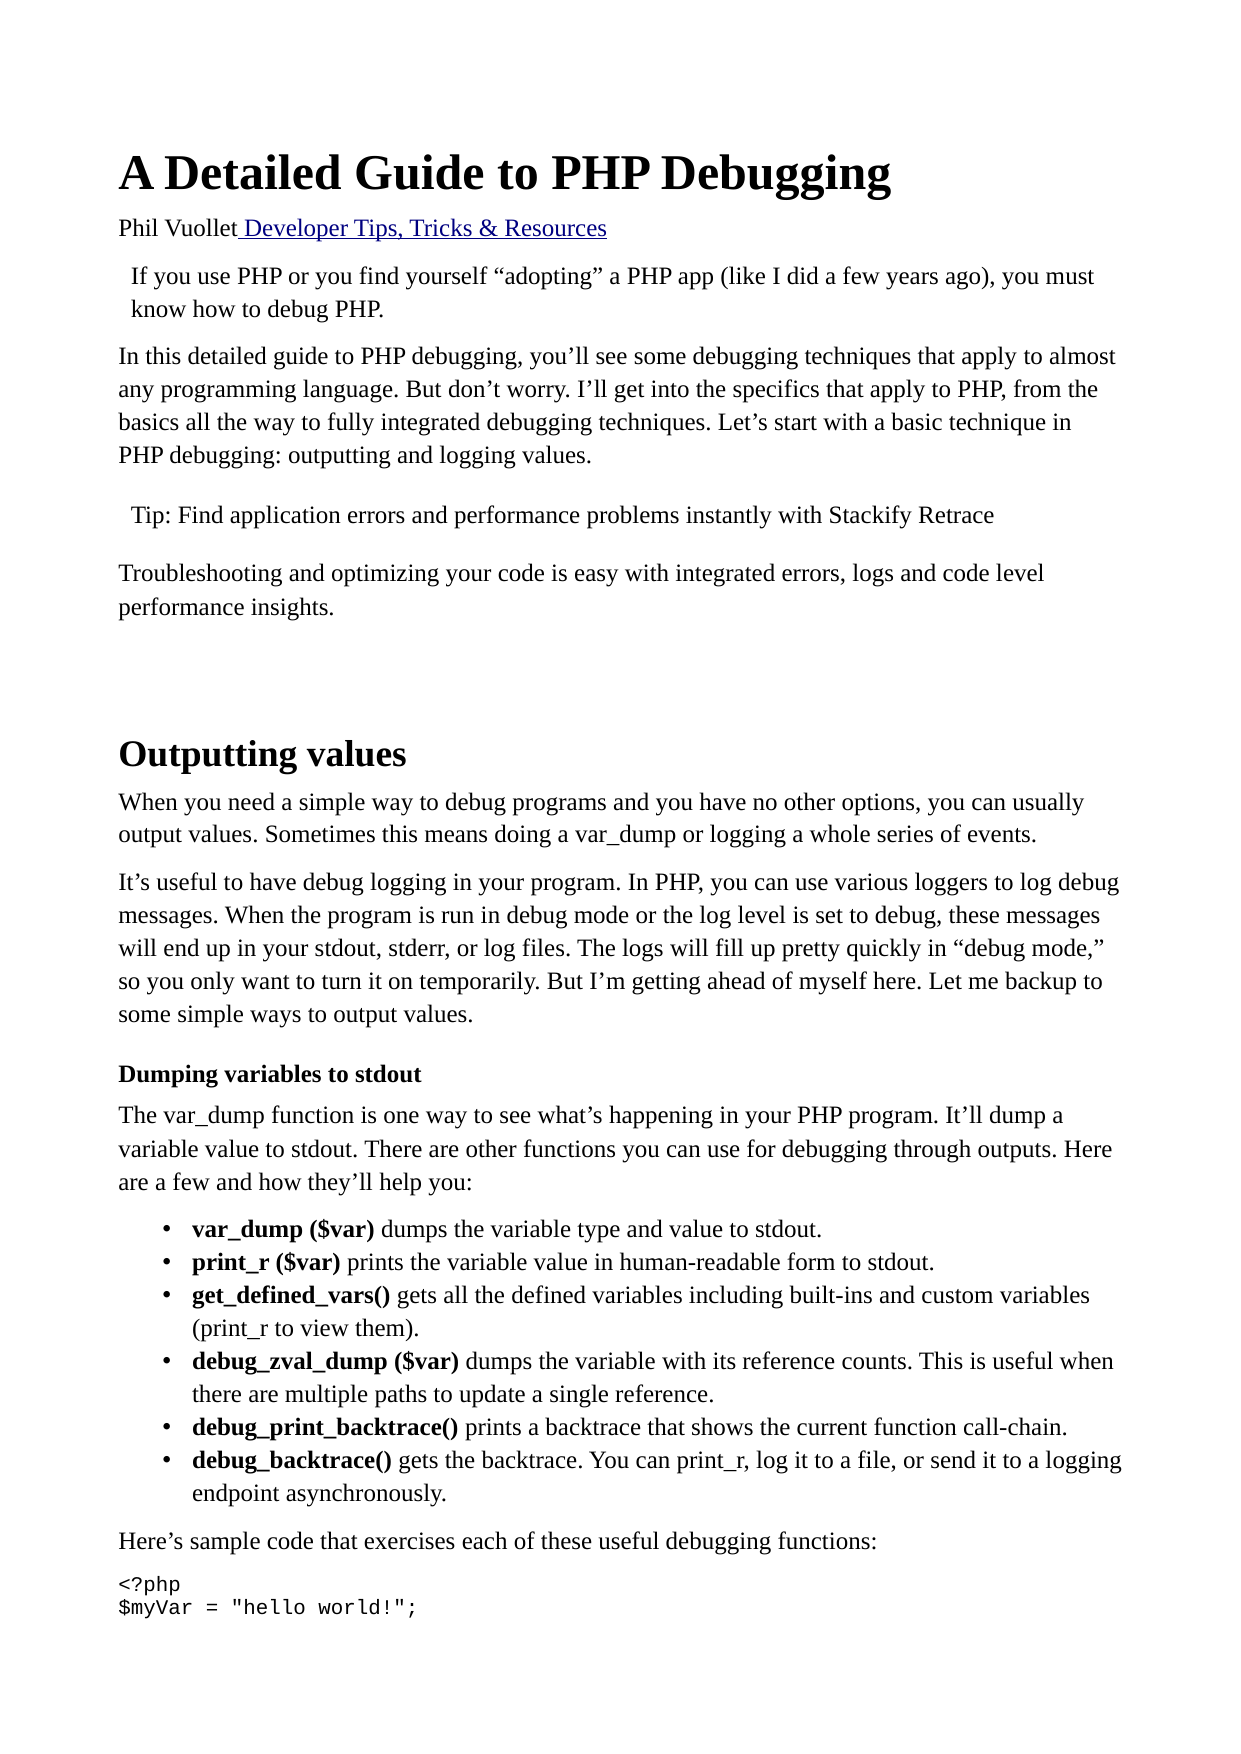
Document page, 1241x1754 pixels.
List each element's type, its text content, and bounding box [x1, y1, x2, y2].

subtitle Outputting values [118, 731, 1122, 774]
list debug_print_backtrace() prints a backtrace that shows the current function call-chain. [162, 1412, 1122, 1441]
list get_defined_vars() gets all the defined variables including built-ins and custom variables (print_r to view them). [162, 1280, 1122, 1342]
text It’s useful to have debug logging in your program. In PHP, you can use various loggers to log debug messages. When the program is run in debug mode or the log level is set to debug, these messages will end up in your stdout, stderr, or log files. The logs will fill up pretty quickly in “debug mode,” so you only want to turn it on temporarily. But I’m getting ahead of myself here. Let me backup to some simple ways to output values. [118, 867, 1122, 1028]
text In this detailed guide to PHP debugging, you’ll see some debugging techniques that apply to almost any programming language. But don’t worry. I’ll get into the specifics that apply to PHP, from the basics all the way to fully integrated debugging techniques. Let’s start with a basic technique in PHP debugging: outputting and logging values. [118, 341, 1122, 469]
subtitle Dumping variables to stdout [118, 1059, 1122, 1088]
subtitle A Detailed Guide to PHP Debugging [118, 143, 1122, 201]
text Phil Vuollet Developer Tips, Tricks & Resources [118, 213, 1122, 242]
text The var_dump function is one way to see what’s happening in your PHP program. It’ll dump a variable value to stdout. There are other functions you can use for debugging through outputs. Here are a few and how they’ll help you: [118, 1101, 1122, 1195]
text Troubleshooting and optimizing your code is easy with integrated errors, logs and code level performance insights. [118, 558, 1122, 620]
list debug_backtrace() gets the backtrace. You can print_r, log it to a file, or send it to a logging endpoint asynchronously. [162, 1445, 1122, 1507]
text <?php [118, 1574, 1122, 1597]
text If you use PHP or you find yourself “adopting” a PHP app (like I did a few years ago), you must know how to debug PHP. [131, 261, 1109, 322]
text Here’s sample code that exercises each of these useful debugging functions: [118, 1526, 1122, 1555]
text Tip: Find application errors and performance problems instantly with Stackify Retrace [131, 501, 1109, 529]
text When you need a simple way to debug programs and you have no other options, you can usually output values. Sometimes this means doing a var_dump or logging a whole series of events. [118, 787, 1122, 848]
text $myVar = "hello world!"; [118, 1597, 1122, 1621]
list var_dump ($var) dumps the variable type and value to stdout. [162, 1214, 1122, 1243]
list debug_zval_dump ($var) dumps the variable with its reference counts. This is useful when there are multiple paths to update a single reference. [162, 1346, 1122, 1408]
list print_r ($var) prints the variable value in human-readable form to stdout. [162, 1247, 1122, 1276]
